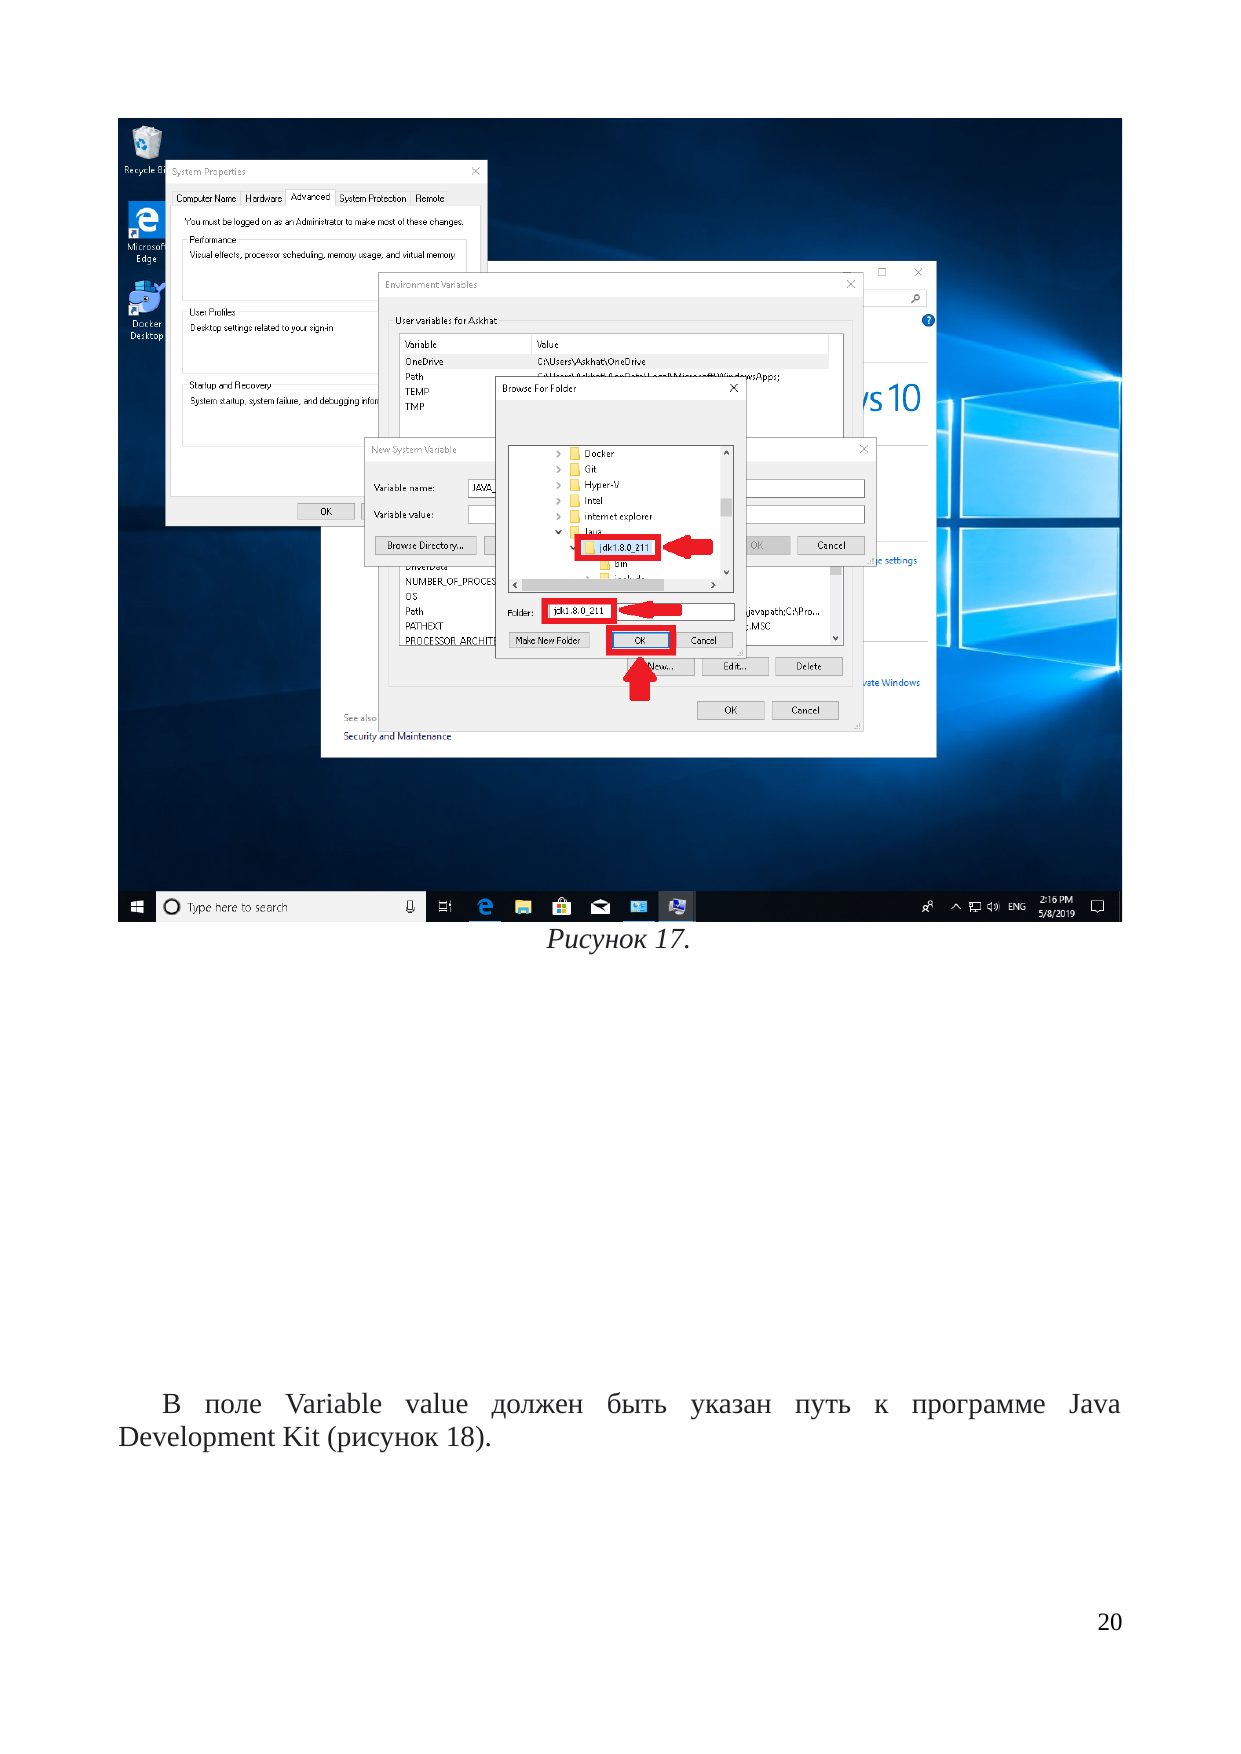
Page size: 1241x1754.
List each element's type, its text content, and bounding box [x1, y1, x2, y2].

text Рисунок 17. [118, 922, 1122, 955]
text В поле Variable value должен быть указан путь к программе Java Development Kit (рисунок 18). [118, 1386, 1122, 1453]
picture [118, 118, 1123, 922]
